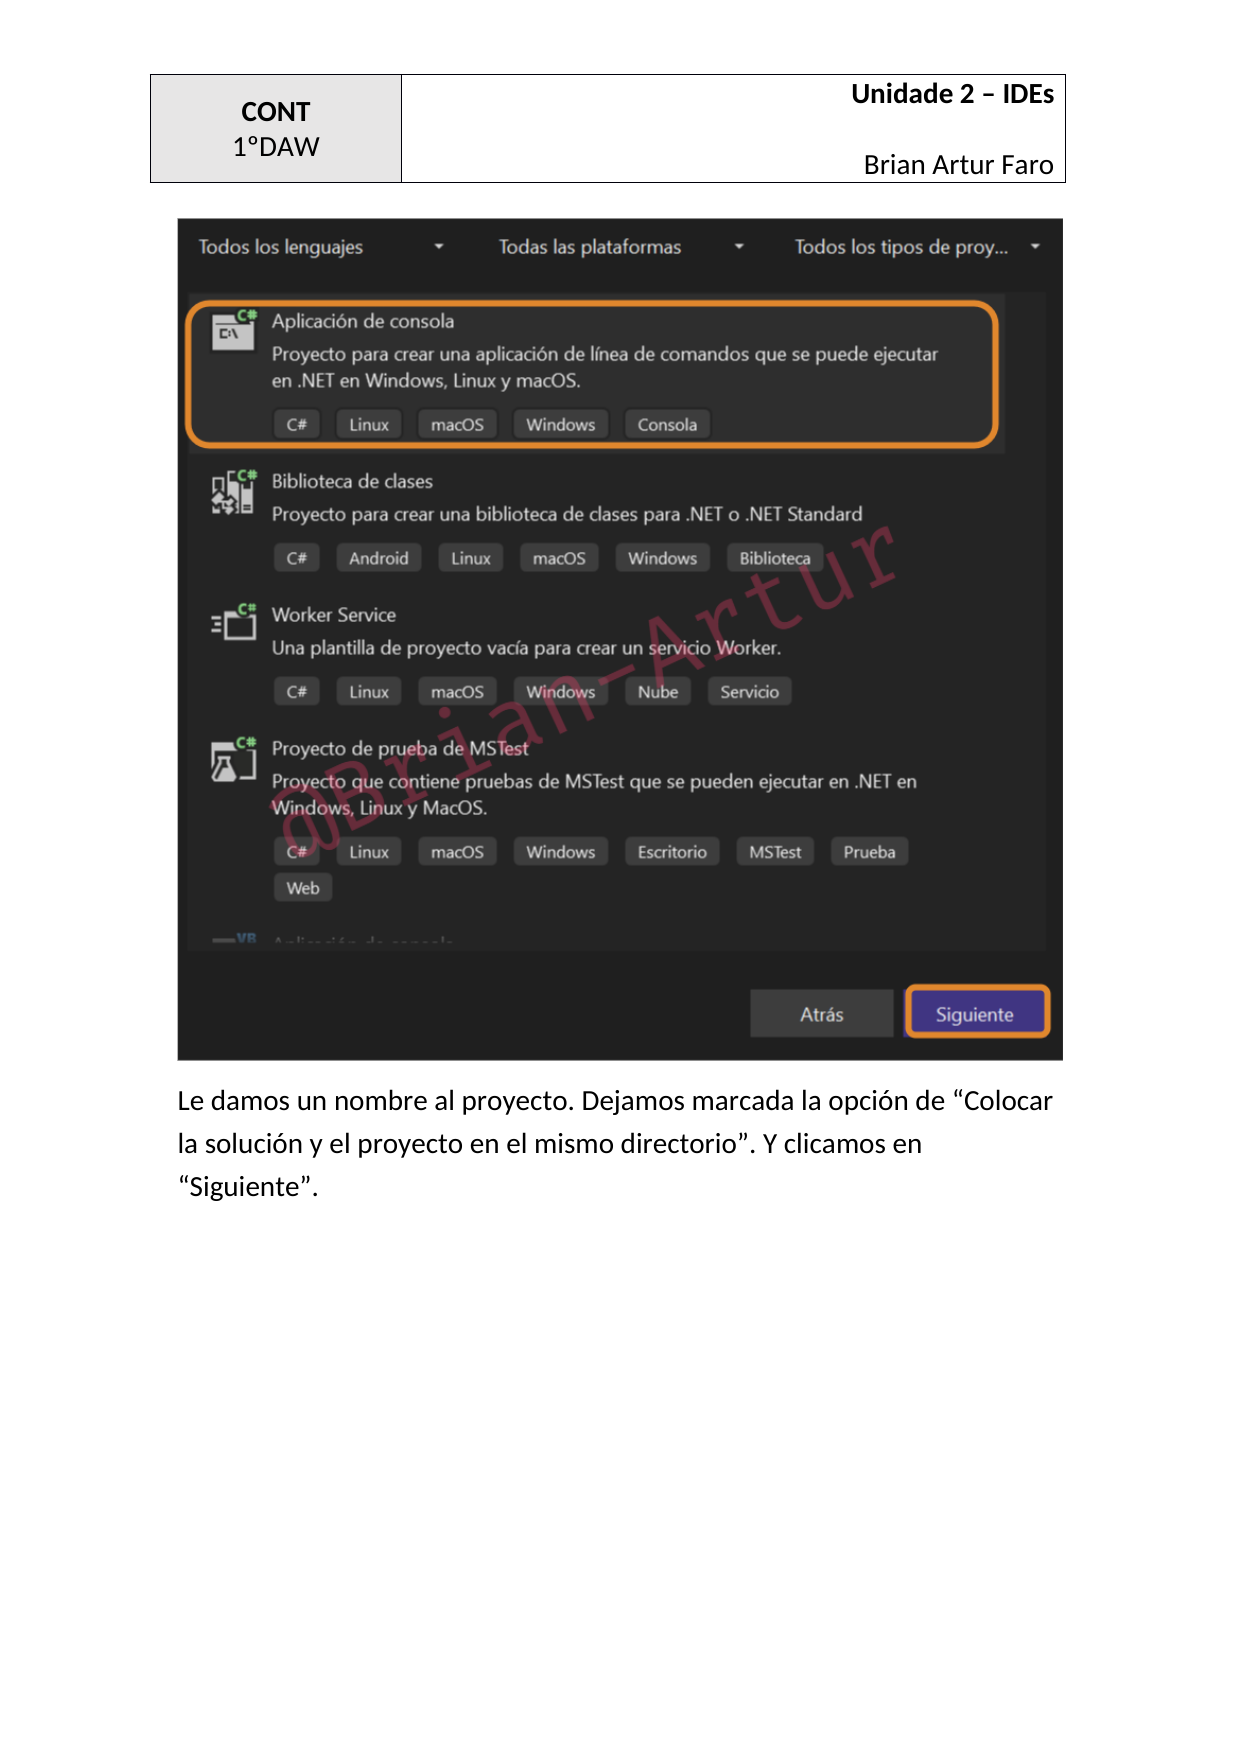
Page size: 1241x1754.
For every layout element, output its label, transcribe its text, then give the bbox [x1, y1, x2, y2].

text Le damos un nombre al proyecto. Dejamos marcada la opción de “Colocar la solución y el proyecto en el mismo directorio”. Y clicamos en “Siguiente”. [177, 1082, 1063, 1203]
picture [177, 218, 1063, 1061]
